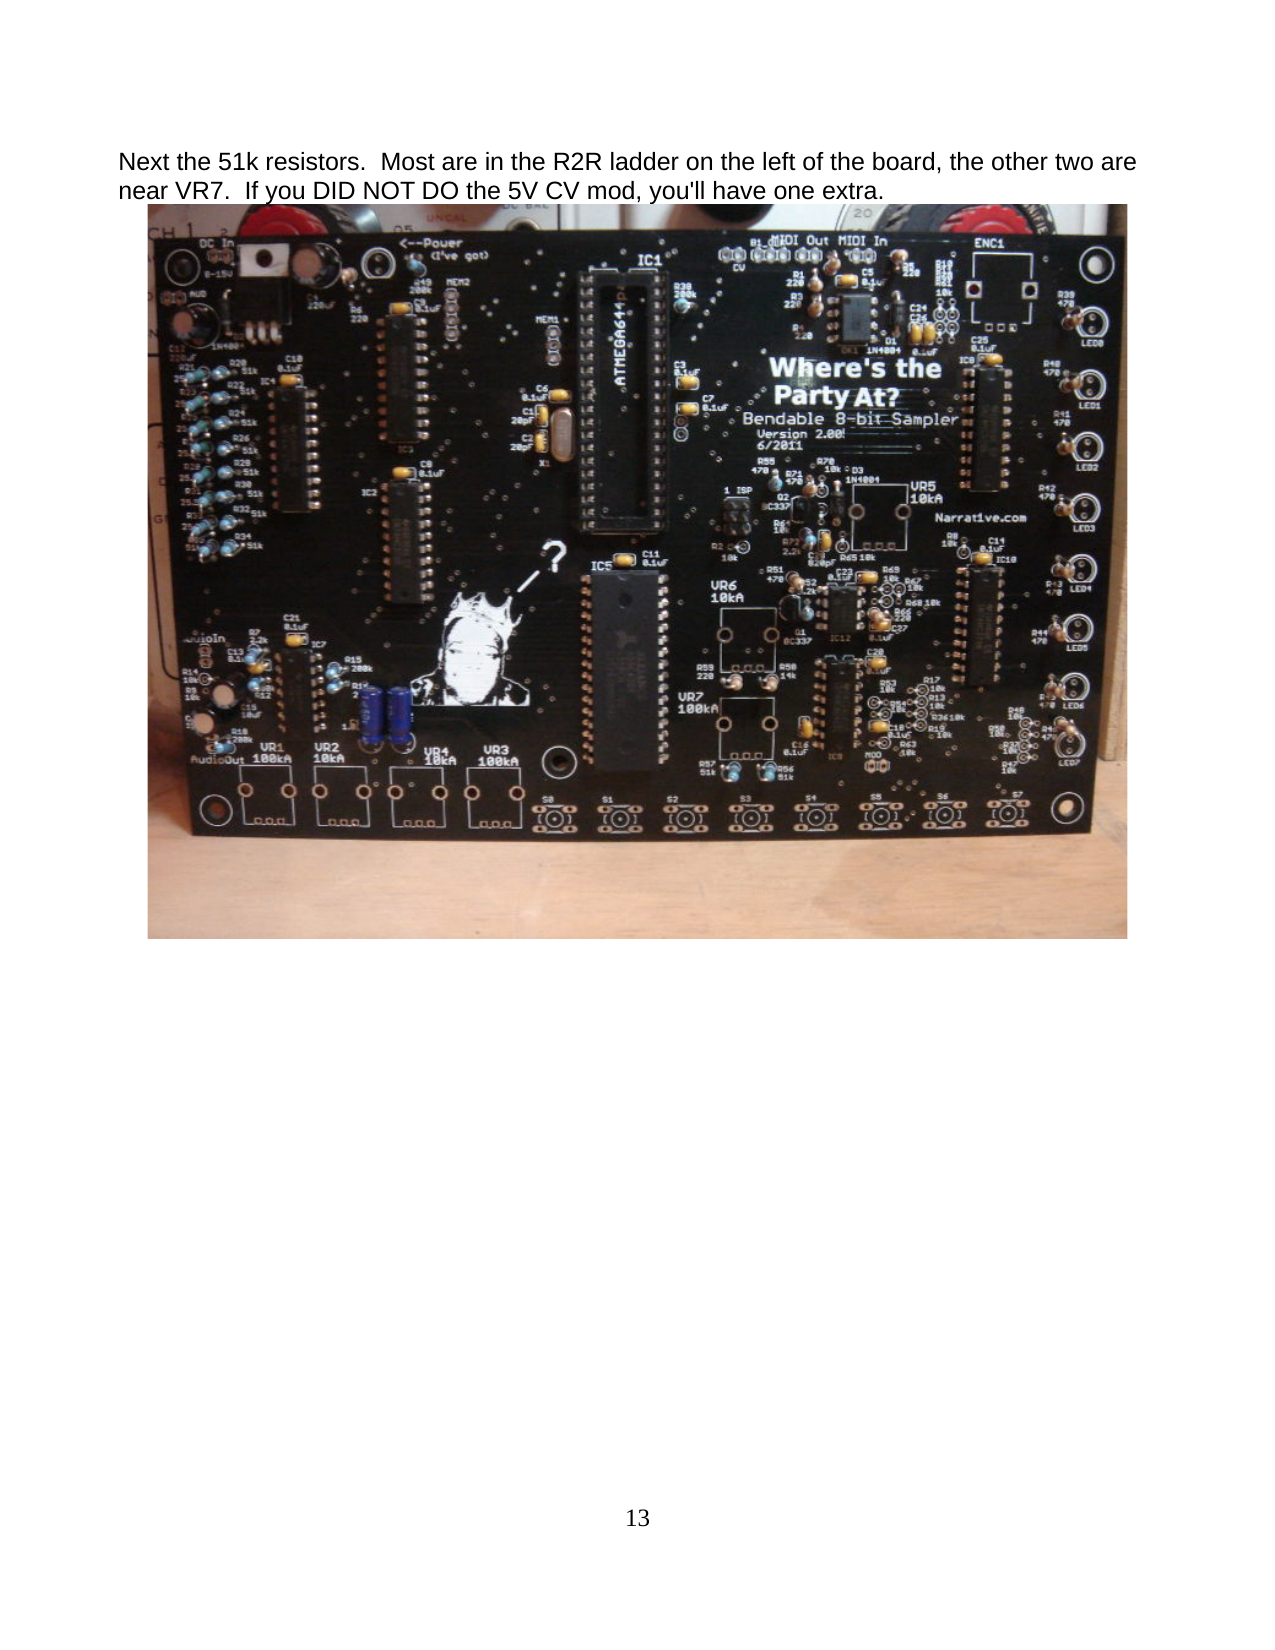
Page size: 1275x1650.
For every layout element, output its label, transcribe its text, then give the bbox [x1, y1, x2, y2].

text Next the 51k resistors. Most are in the R2R ladder on the left of the board, the other two are near VR7. If you DID NOT DO the 5V CV mod, you'll have one extra. [118, 147, 1157, 204]
picture [147, 204, 1128, 939]
